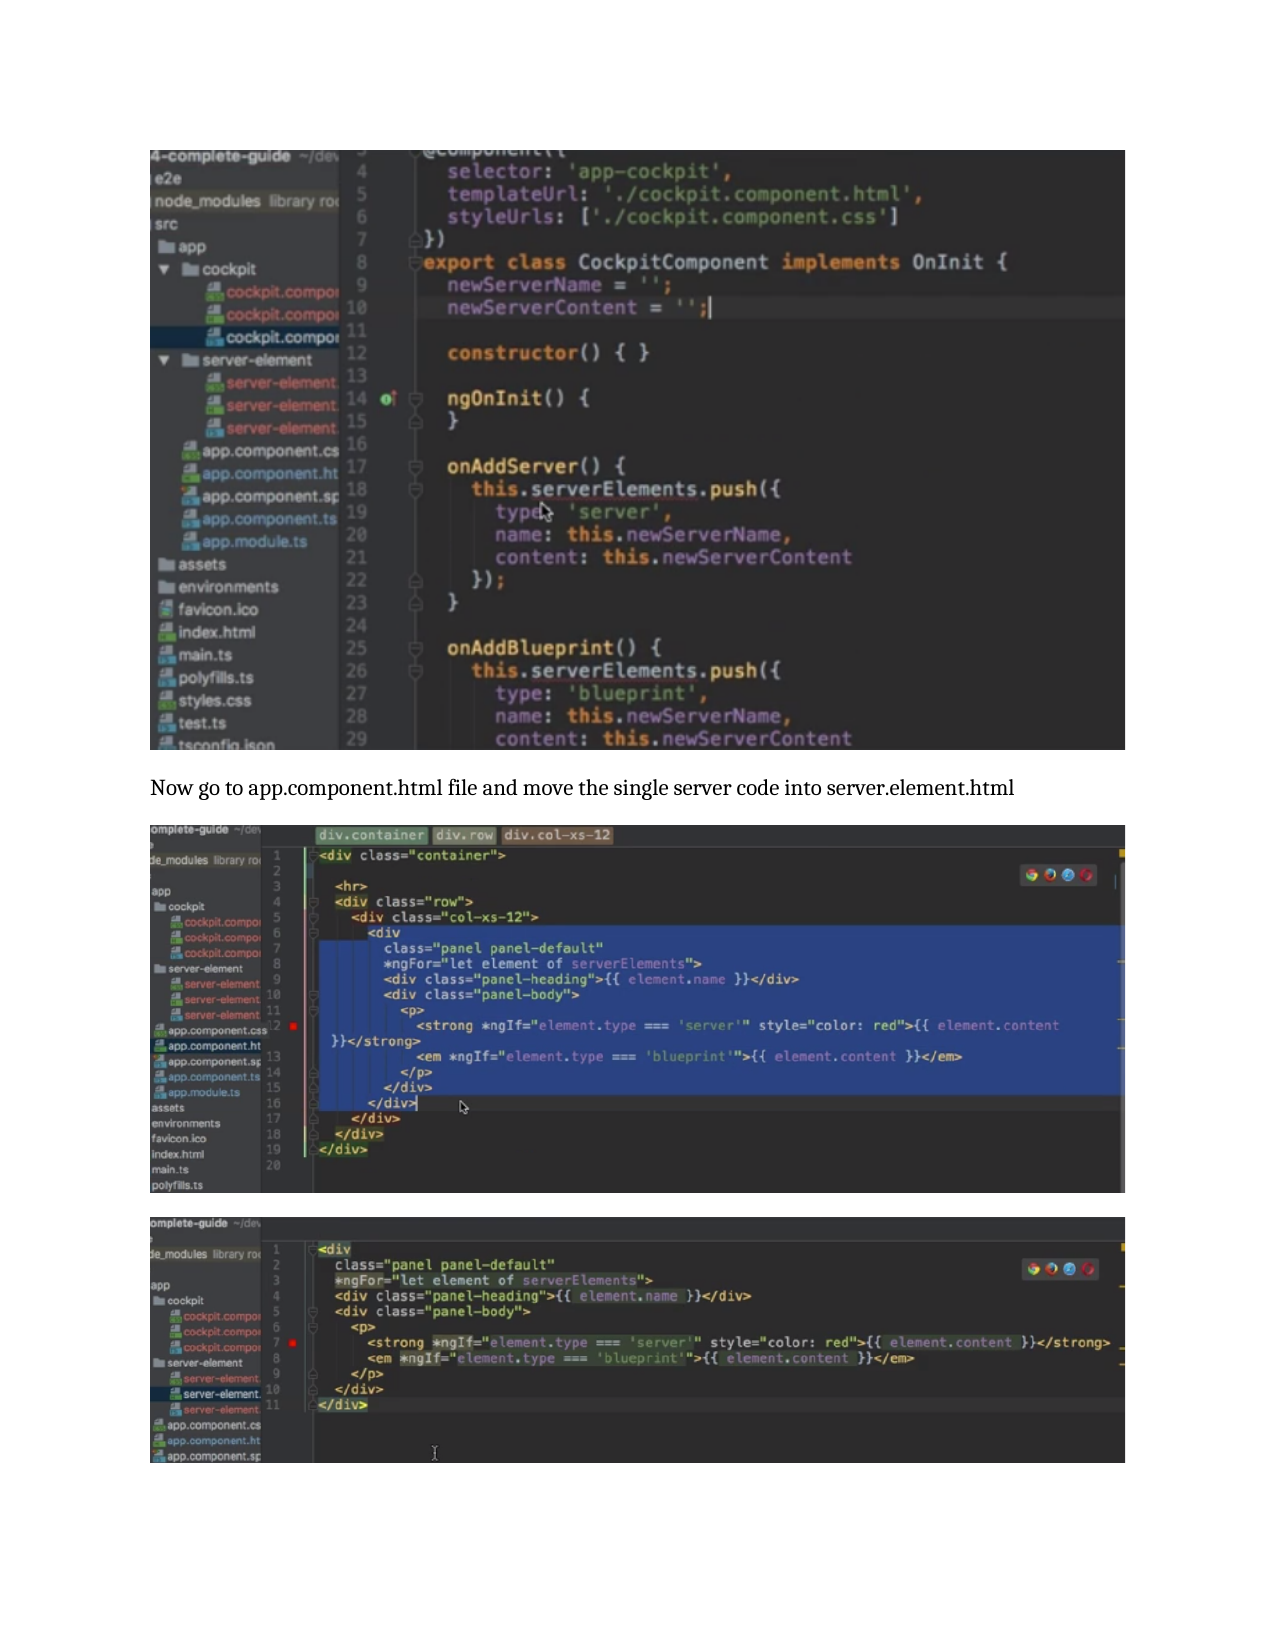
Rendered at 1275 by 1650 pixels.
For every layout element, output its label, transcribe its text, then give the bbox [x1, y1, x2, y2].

picture [150, 1217, 1125, 1463]
picture [150, 150, 1125, 750]
text Now go to app.component.html file and move the single server code into server.element.html [150, 774, 1125, 801]
picture [150, 825, 1125, 1193]
